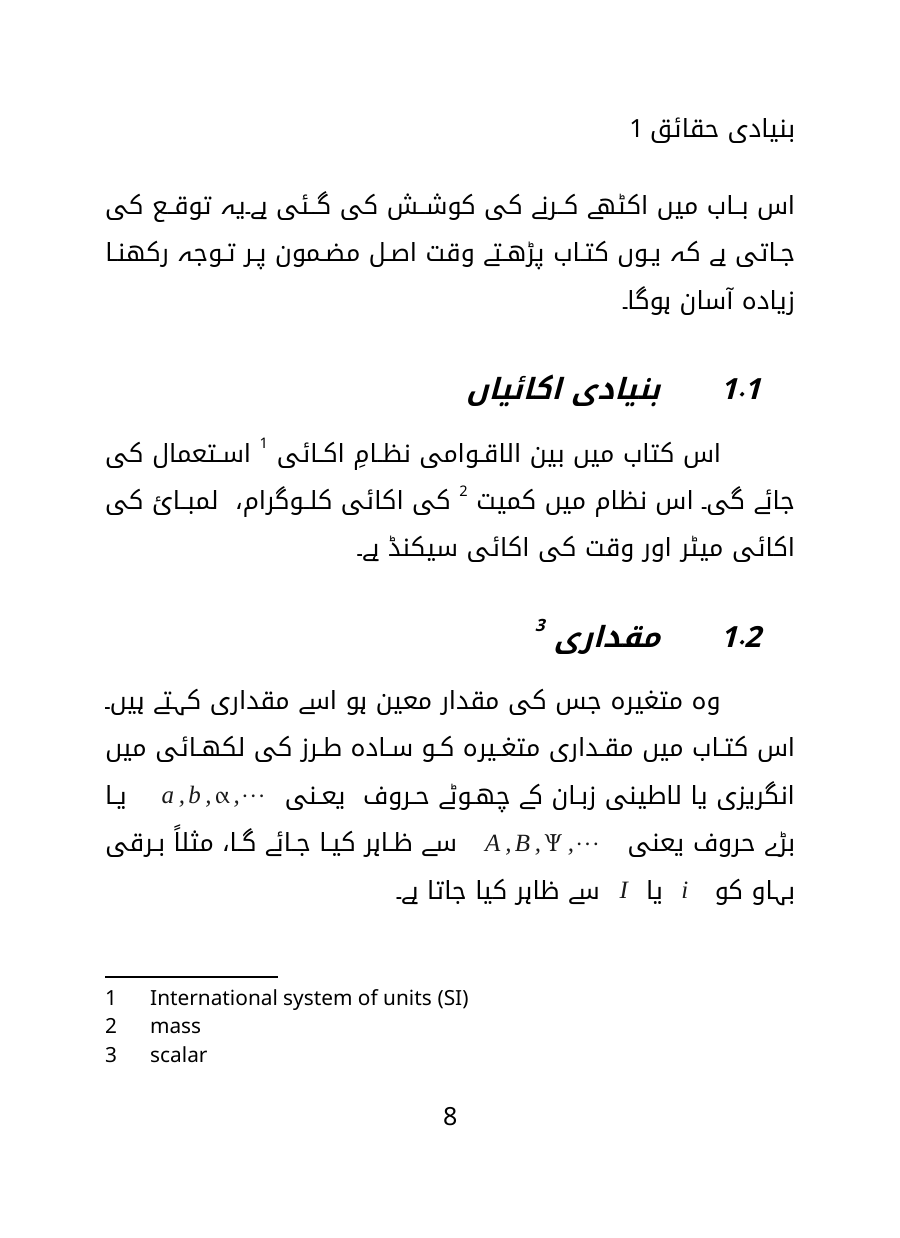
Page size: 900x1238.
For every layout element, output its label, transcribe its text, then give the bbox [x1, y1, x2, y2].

text وہ متغیرہ جس کی مقدار معین ہو اسے مقداری کہتے ہیں۔ اس کتاب میں مقداری متغیرہ کو سادہ طرز کی لکھائی میں انگریزی یا لاطینی زبان کے چھوٹے حروف یعنی یا بڑے حروف یعنی سے ظاہر کیا جائے گا، مثلاً برقی بہاو کو یاسے ظاہر کیا جاتا ہے۔ [105, 677, 795, 914]
text mass [105, 1012, 795, 1040]
list scalar [105, 1040, 795, 1068]
text اس کتاب میں بین الاقوامی نظامِ اکائی استعمال کی جائے گی۔ اس نظام میں کمیت کی اکائی کلوگرام، لمبائ کی اکائی میٹر اور وقت کی اکائی سیکنڈ ہے۔ [105, 430, 795, 572]
text International system of units (SI) [105, 983, 795, 1012]
subtitle مقداری [105, 609, 720, 665]
subtitle بنیادی اکائیاں [105, 362, 720, 417]
text اس کتاب میں جگہ جگہ مختلف حقائق آئیں گے جنہیں اس باب میں اکٹھے کرنے کی کوشش کی گئی ہے۔یہ توقع کی جاتی ہے کہ یوں کتاب پڑھتے وقت اصل مضمون پر توجہ رکھنا زیادہ آسان ہوگا۔ [105, 182, 795, 324]
